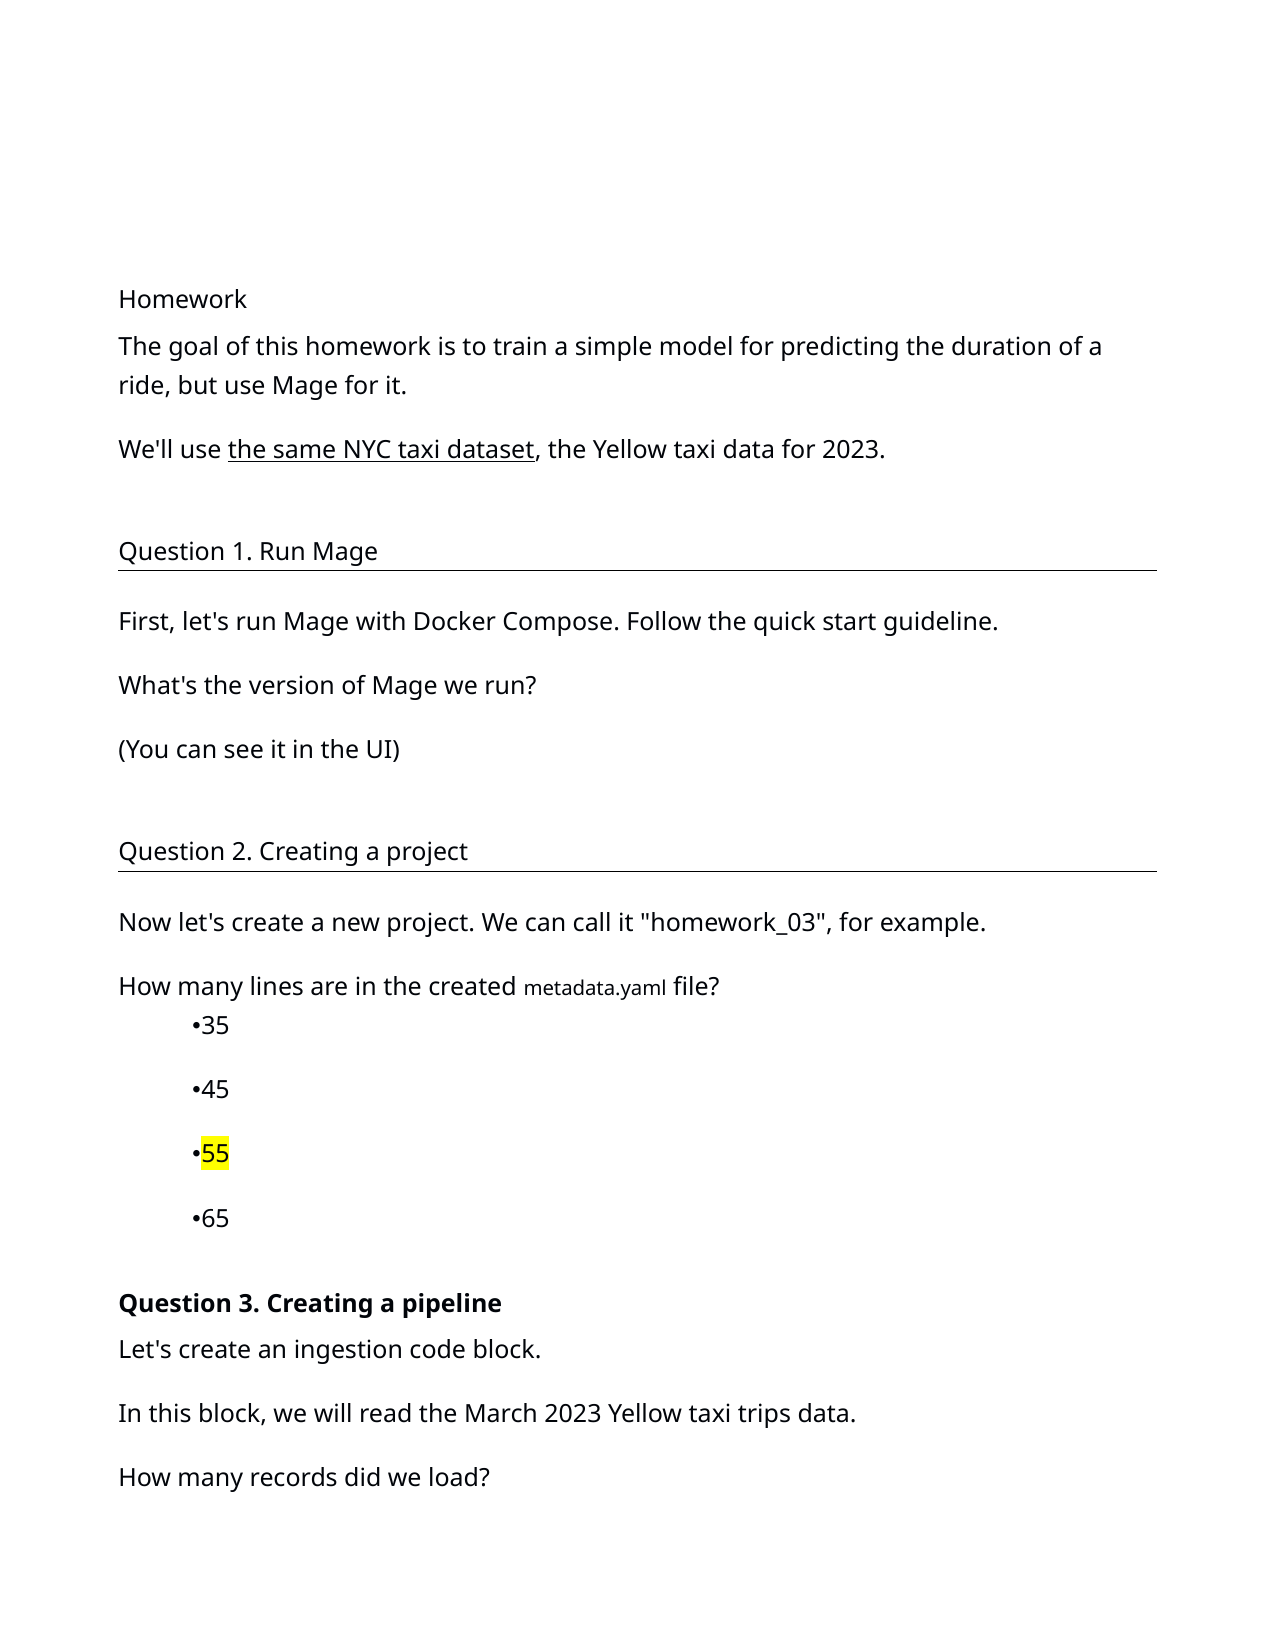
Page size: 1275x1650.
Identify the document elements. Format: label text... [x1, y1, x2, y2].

text How many lines are in the created metadata.yaml file? [118, 968, 1157, 1003]
text The goal of this homework is to train a simple model for predicting the duration of a ride, but use Mage for it. [118, 328, 1157, 402]
text (You can see it in the UI) [118, 732, 1157, 766]
text What's the version of Mage we run? [118, 668, 1157, 702]
text Now let's create a new project. We can call it "homework_03", for example. [118, 904, 1157, 938]
text Let's create an ingestion code block. [118, 1332, 1157, 1366]
subtitle Question 1. Run Mage [118, 533, 1157, 570]
list 45 [118, 1072, 1157, 1106]
list 55 [118, 1136, 1157, 1170]
subtitle Question 3. Creating a pipeline [118, 1285, 1157, 1319]
text In this block, we will read the March 2023 Yellow taxi trips data. [118, 1396, 1157, 1430]
text How many records did we load? [118, 1460, 1157, 1494]
subtitle Homework [118, 282, 1157, 316]
text We'll use the same NYC taxi dataset, the Yellow taxi data for 2023. [118, 432, 1157, 466]
text First, let's run Mage with Docker Compose. Follow the quick start guideline. [118, 604, 1157, 638]
subtitle Question 2. Creating a project [118, 834, 1157, 871]
list 65 [118, 1200, 1157, 1234]
list 35 [118, 1008, 1157, 1042]
